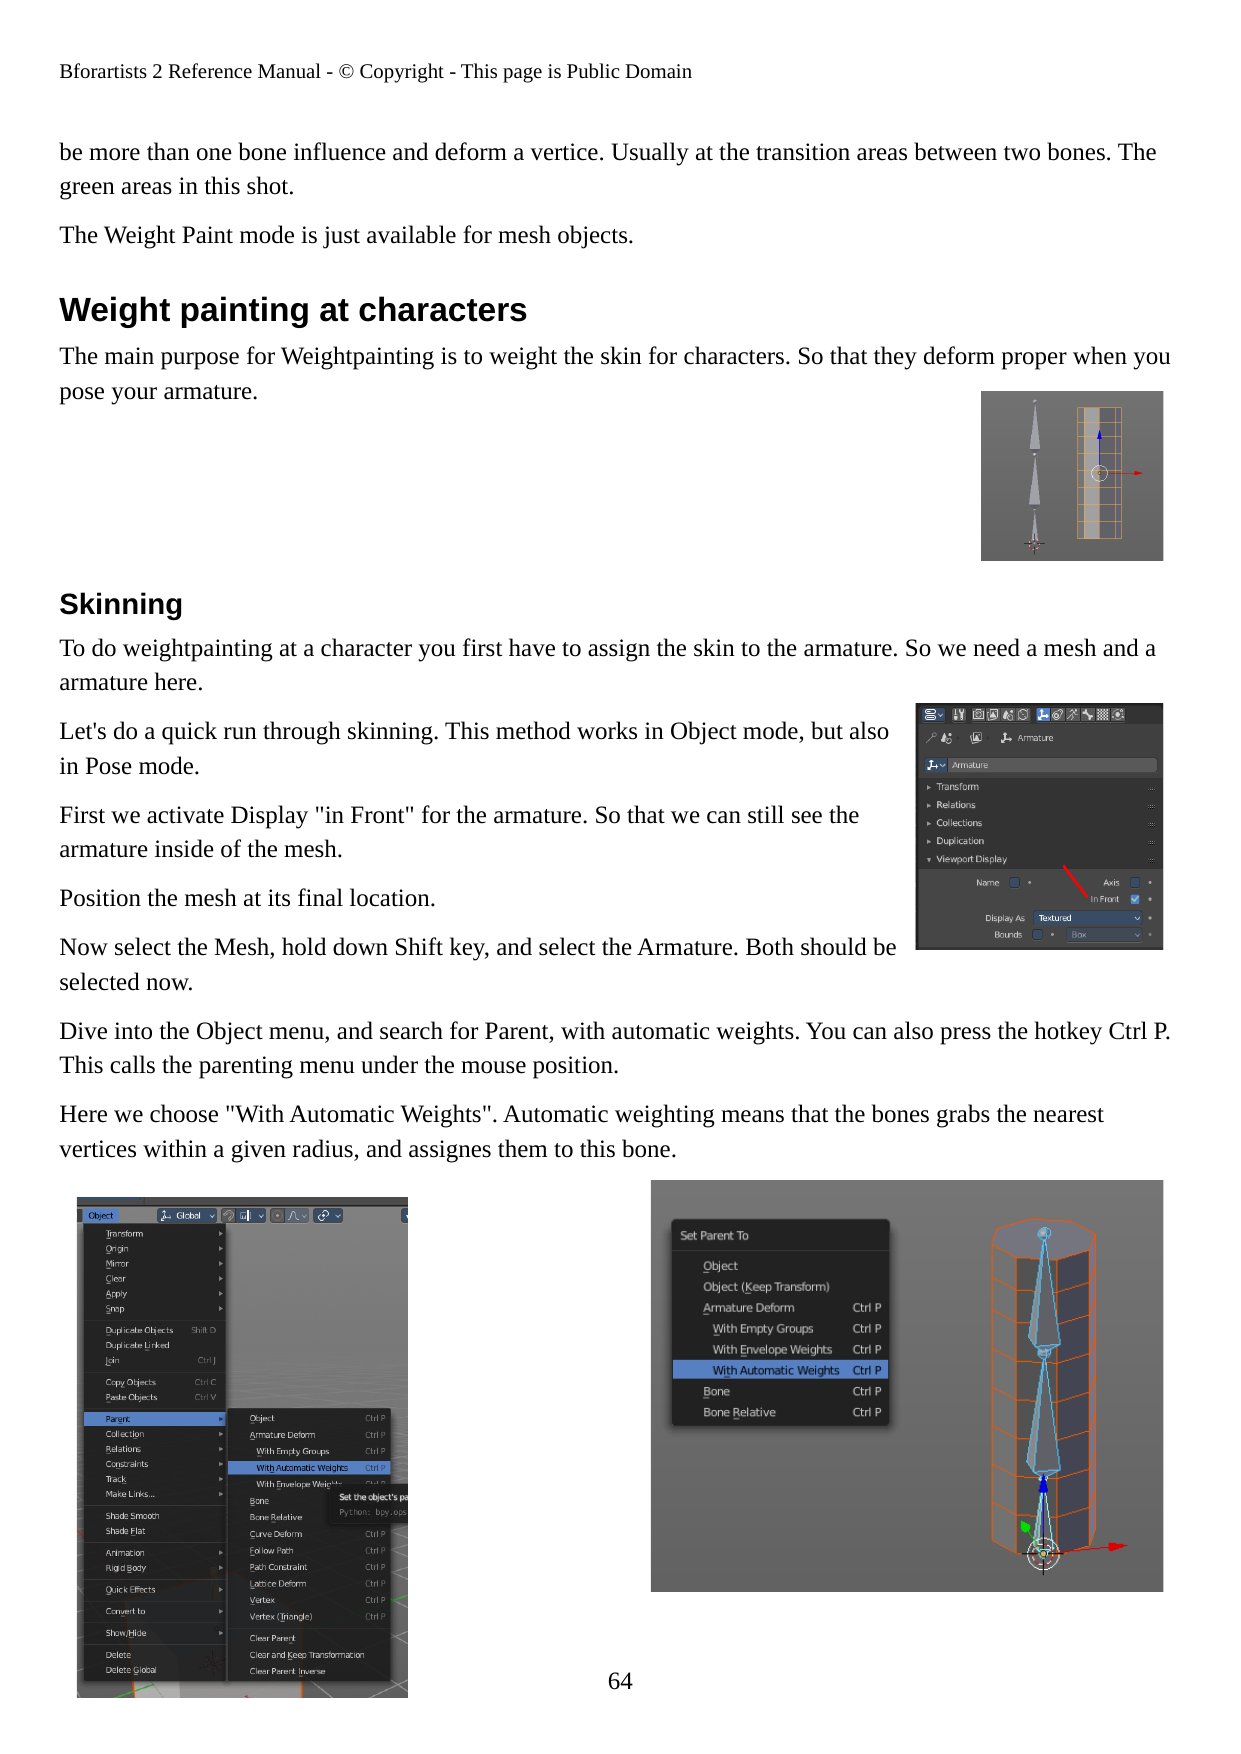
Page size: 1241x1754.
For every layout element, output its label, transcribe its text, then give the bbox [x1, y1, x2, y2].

text The main purpose for Weightpainting is to weight the skin for characters. So that they deform proper when you pose your armature. [59, 341, 1181, 404]
text Dive into the Object menu, and search for Parent, with automatic weights. You can also press the hotkey Ctrl P. This calls the parenting menu under the mouse position. [59, 1016, 1181, 1079]
text Position the mesh at its final location. [59, 883, 915, 912]
picture [650, 1180, 1164, 1592]
text To do weightpainting at a character you first have to assign the skin to the armature. So we need a mesh and a armature here. [59, 633, 1181, 696]
text First we activate Display "in Front" for the armature. So that we can still see the armature inside of the mesh. [59, 800, 915, 863]
text The Weight Paint mode is just available for mesh objects. [59, 220, 1181, 249]
subtitle Skinning [59, 587, 1181, 620]
text Now select the Mesh, hold down Shift key, and select the Armature. Both should be selected now. [59, 932, 1181, 996]
text Let's do a quick run through skinning. This method works in Object mode, but also in Pose mode. [59, 716, 915, 779]
picture [915, 703, 1164, 950]
subtitle Weight painting at characters [59, 290, 1181, 329]
picture [981, 391, 1164, 561]
text be more than one bone influence and deform a vertice. Usually at the transition areas between two bones. The green areas in this shot. [59, 137, 1181, 200]
picture [76, 1197, 408, 1698]
text Here we choose "With Automatic Weights". Automatic weighting means that the bones grabs the nearest vertices within a given radius, and assignes them to this bone. [59, 1099, 1181, 1163]
